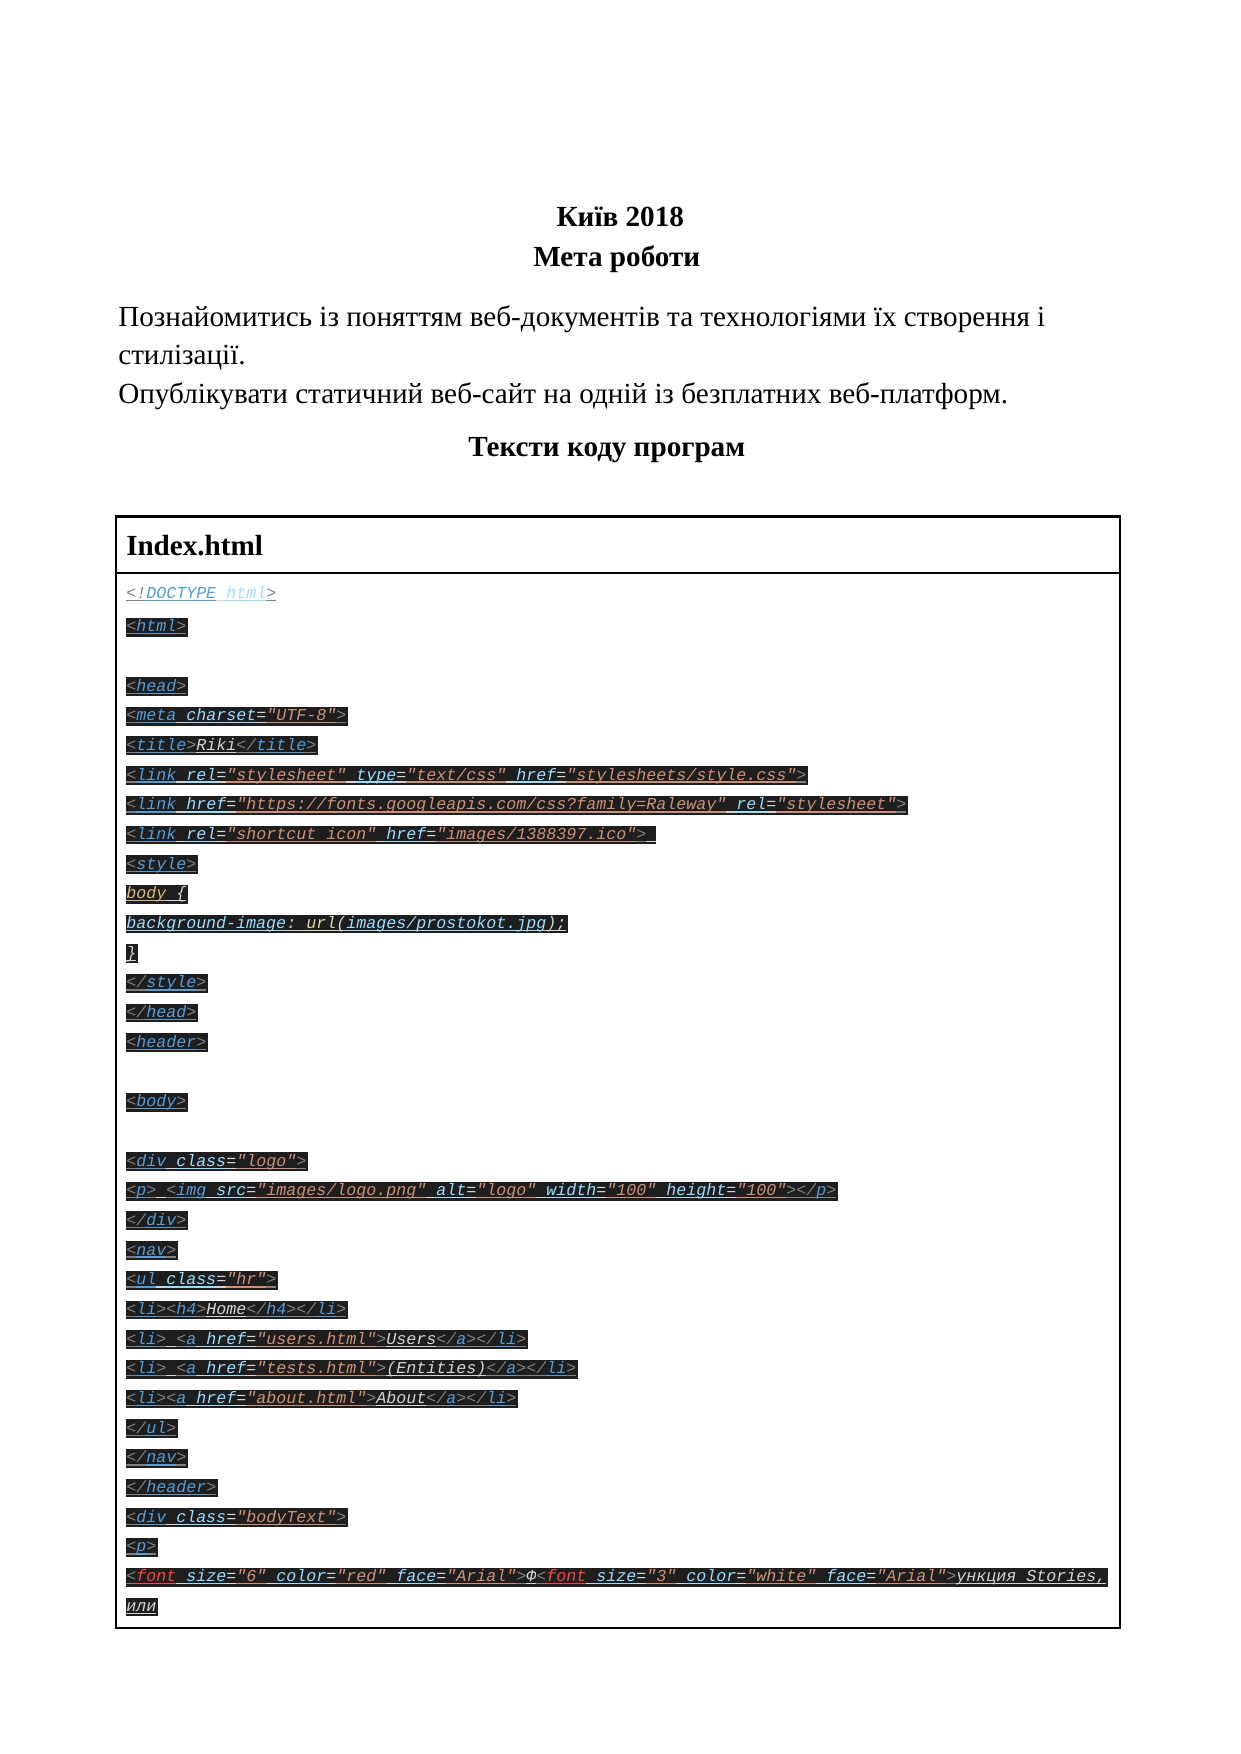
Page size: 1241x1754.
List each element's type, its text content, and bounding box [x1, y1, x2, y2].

table_cell <!DOCTYPE html> <html> <head> <meta charset="UTF-8"> <title>Riki</title> <link rel="stylesheet" type="text/css" href="stylesheets/style.css"> <link href="https://fonts.googleapis.com/css?family=Raleway" rel="stylesheet"> <link rel="shortcut icon" href="images/1388397.ico"> <style> body { background-image: url(images/prostokot.jpg); } </style> </head> <header> <body> <div class="logo"> <p> <img src="images/logo.png" alt="logo" width="100" height="100"></p> </div> <nav> <ul class="hr"> <li><h4>Home</h4></li> <li> <a href="users.html">Users</a></li> <li> <a href="tests.html">(Entities)</a></li> <li><a href="about.html">About</a></li> </ul> </nav> </header> <div class="bodyText"> <p> <font size="6" color="red" face="Arial">Ф<font size="3" color="white" face="Arial">ункция Stories, или [117, 574, 1119, 1627]
text Мета роботи [118, 239, 1122, 272]
text Познайомитись із поняттям веб-документів та технологіями їх створення і стилізації. Опублікувати статичний веб-сайт на одній із безплатних веб-платформ. [118, 299, 1122, 409]
table_header Index.html [117, 518, 1119, 572]
text Тексти коду програм [118, 429, 1122, 463]
text Київ 2018 [118, 199, 1122, 232]
